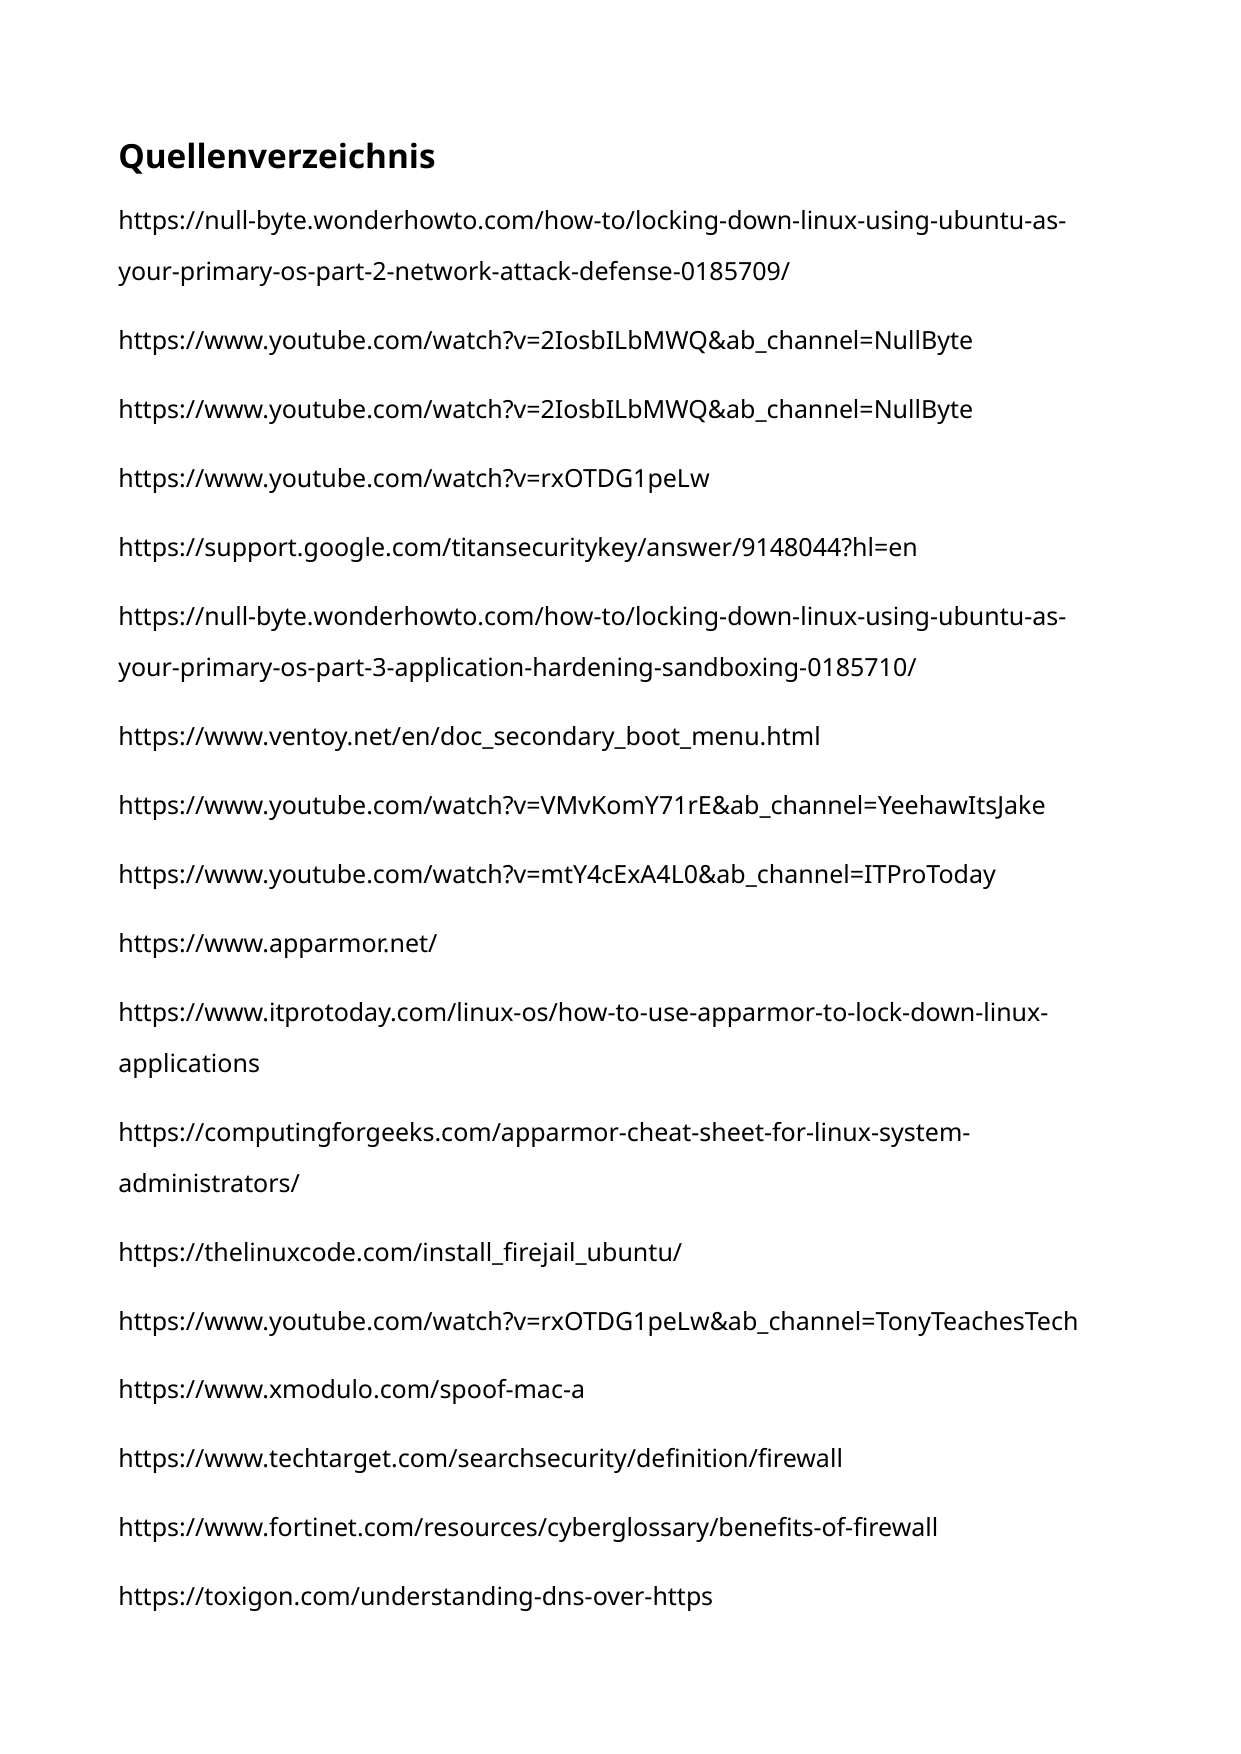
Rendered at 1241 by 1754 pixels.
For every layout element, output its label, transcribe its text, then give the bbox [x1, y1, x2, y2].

text https://www.ventoy.net/en/doc_secondary_boot_menu.html [118, 718, 1122, 752]
text https://www.fortinet.com/resources/cyberglossary/benefits-of-firewall [118, 1510, 1122, 1544]
text https://null-byte.wonderhowto.com/how-to/locking-down-linux-using-ubuntu-as-your-primary-os-part-2-network-attack-defense-0185709/ [118, 202, 1122, 288]
text https://www.itprotoday.com/linux-os/how-to-use-apparmor-to-lock-down-linux-applications [118, 994, 1122, 1079]
text https://www.techtarget.com/searchsecurity/definition/firewall [118, 1441, 1122, 1475]
text https://thelinuxcode.com/install_firejail_ubuntu/ [118, 1234, 1122, 1268]
text https://www.youtube.com/watch?v=VMvKomY71rE&ab_channel=YeehawItsJake [118, 787, 1122, 821]
text https://www.youtube.com/watch?v=mtY4cExA4L0&ab_channel=ITProToday [118, 856, 1122, 890]
text https://www.xmodulo.com/spoof-mac-a [118, 1372, 1122, 1406]
text https://www.youtube.com/watch?v=2IosbILbMWQ&ab_channel=NullByte [118, 391, 1122, 426]
text https://support.google.com/titansecuritykey/answer/9148044?hl=en [118, 529, 1122, 563]
text https://www.youtube.com/watch?v=rxOTDG1peLw [118, 460, 1122, 494]
text https://www.youtube.com/watch?v=2IosbILbMWQ&ab_channel=NullByte [118, 322, 1122, 357]
text https://null-byte.wonderhowto.com/how-to/locking-down-linux-using-ubuntu-as-your-primary-os-part-3-application-hardening-sandboxing-0185710/ [118, 598, 1122, 683]
text https://toxigon.com/understanding-dns-over-https [118, 1579, 1122, 1613]
text https://www.youtube.com/watch?v=rxOTDG1peLw&ab_channel=TonyTeachesTech [118, 1303, 1122, 1337]
text https://www.apparmor.net/ [118, 925, 1122, 959]
text https://computingforgeeks.com/apparmor-cheat-sheet-for-linux-system-administrators/ [118, 1114, 1122, 1199]
subtitle Quellenverzeichnis [118, 133, 1122, 178]
